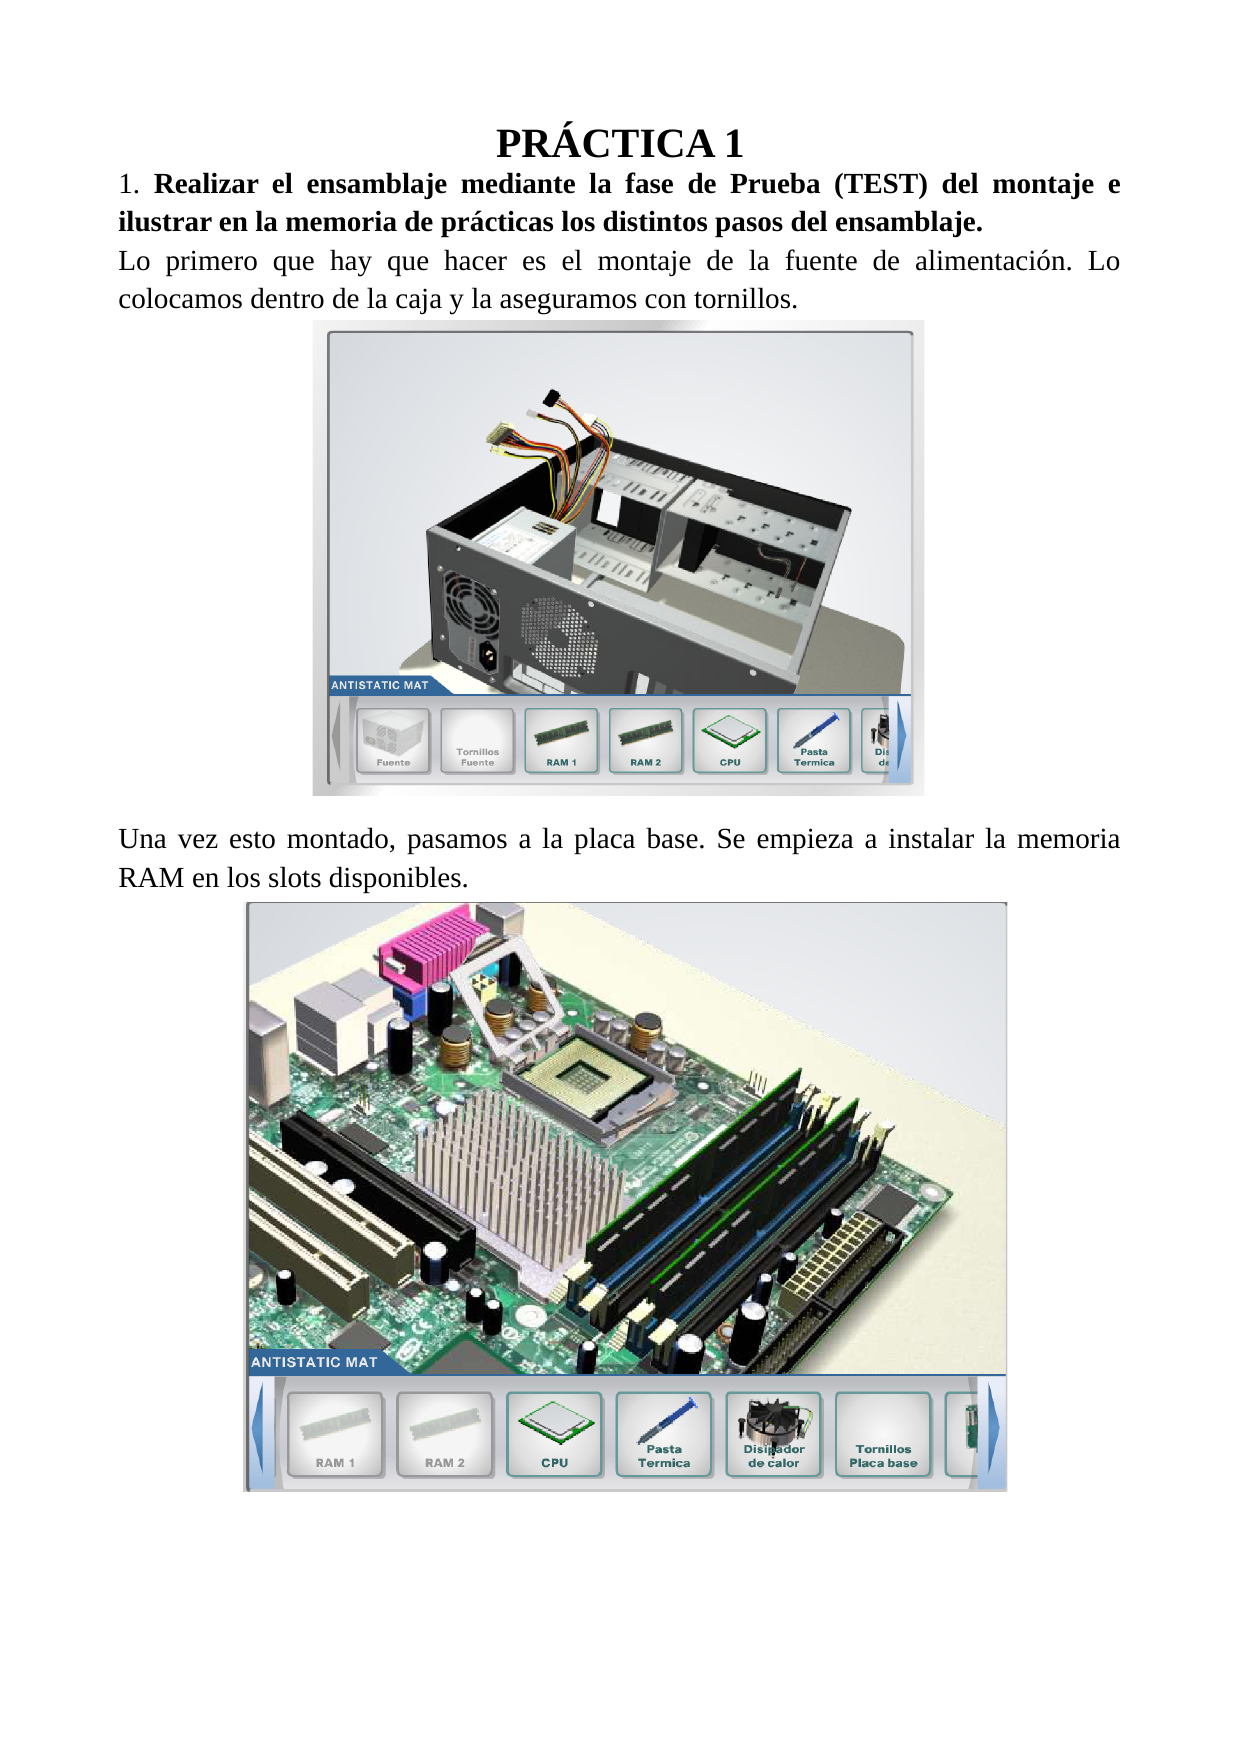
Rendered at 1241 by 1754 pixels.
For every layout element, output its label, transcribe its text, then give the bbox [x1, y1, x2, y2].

text Lo primero que hay que hacer es el montaje de la fuente de alimentación. Lo colocamos dentro de la caja y la aseguramos con tornillos. [118, 243, 1122, 315]
text 1. Realizar el ensamblaje mediante la fase de Prueba (TEST) del montaje e ilustrar en la memoria de prácticas los distintos pasos del ensamblaje. [118, 166, 1122, 238]
picture [312, 320, 925, 796]
text PRÁCTICA 1 [118, 118, 1122, 166]
picture [243, 902, 1008, 1492]
text Una vez esto montado, pasamos a la placa base. Se empieza a instalar la memoria RAM en los slots disponibles. [118, 821, 1122, 893]
